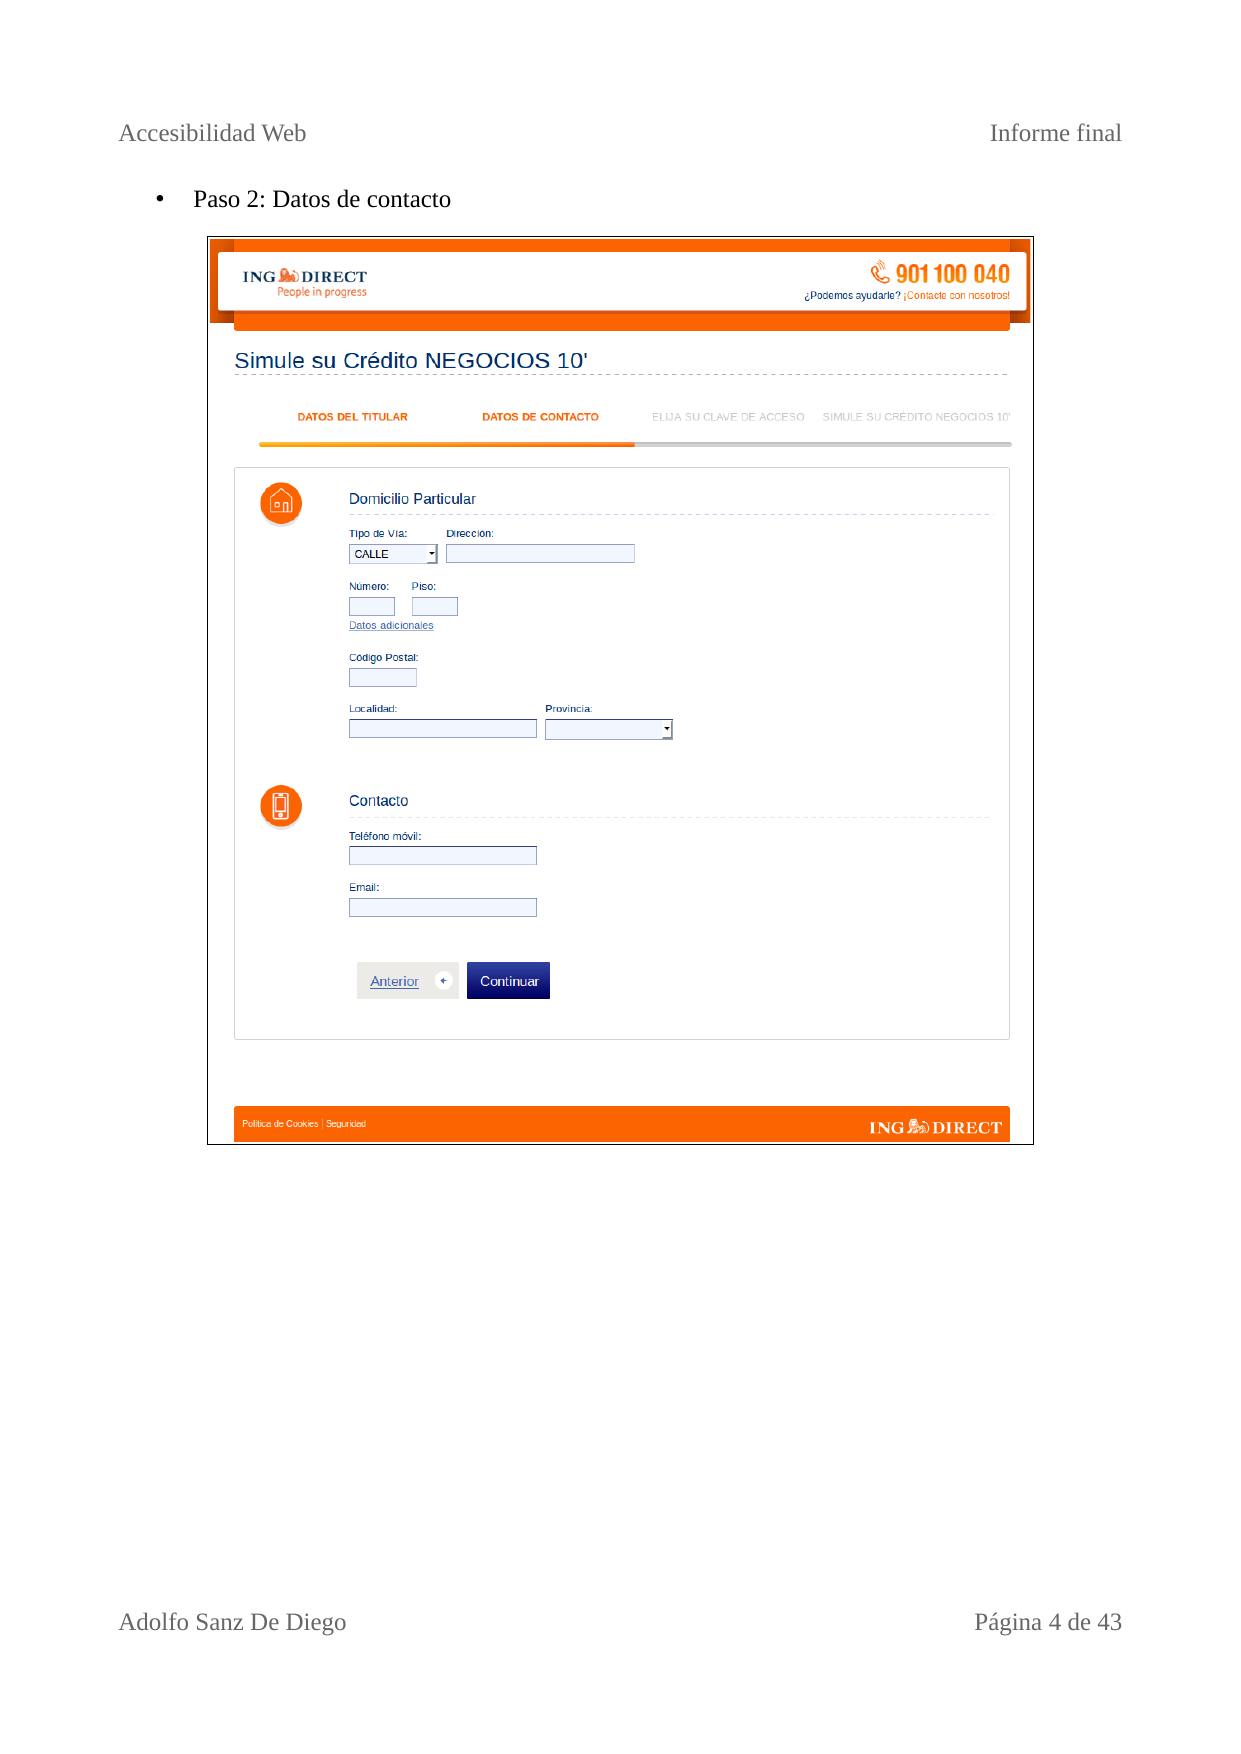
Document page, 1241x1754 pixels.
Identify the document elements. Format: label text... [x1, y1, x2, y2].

list Paso 2: Datos de contacto [156, 184, 1122, 212]
picture [209, 239, 1031, 1142]
